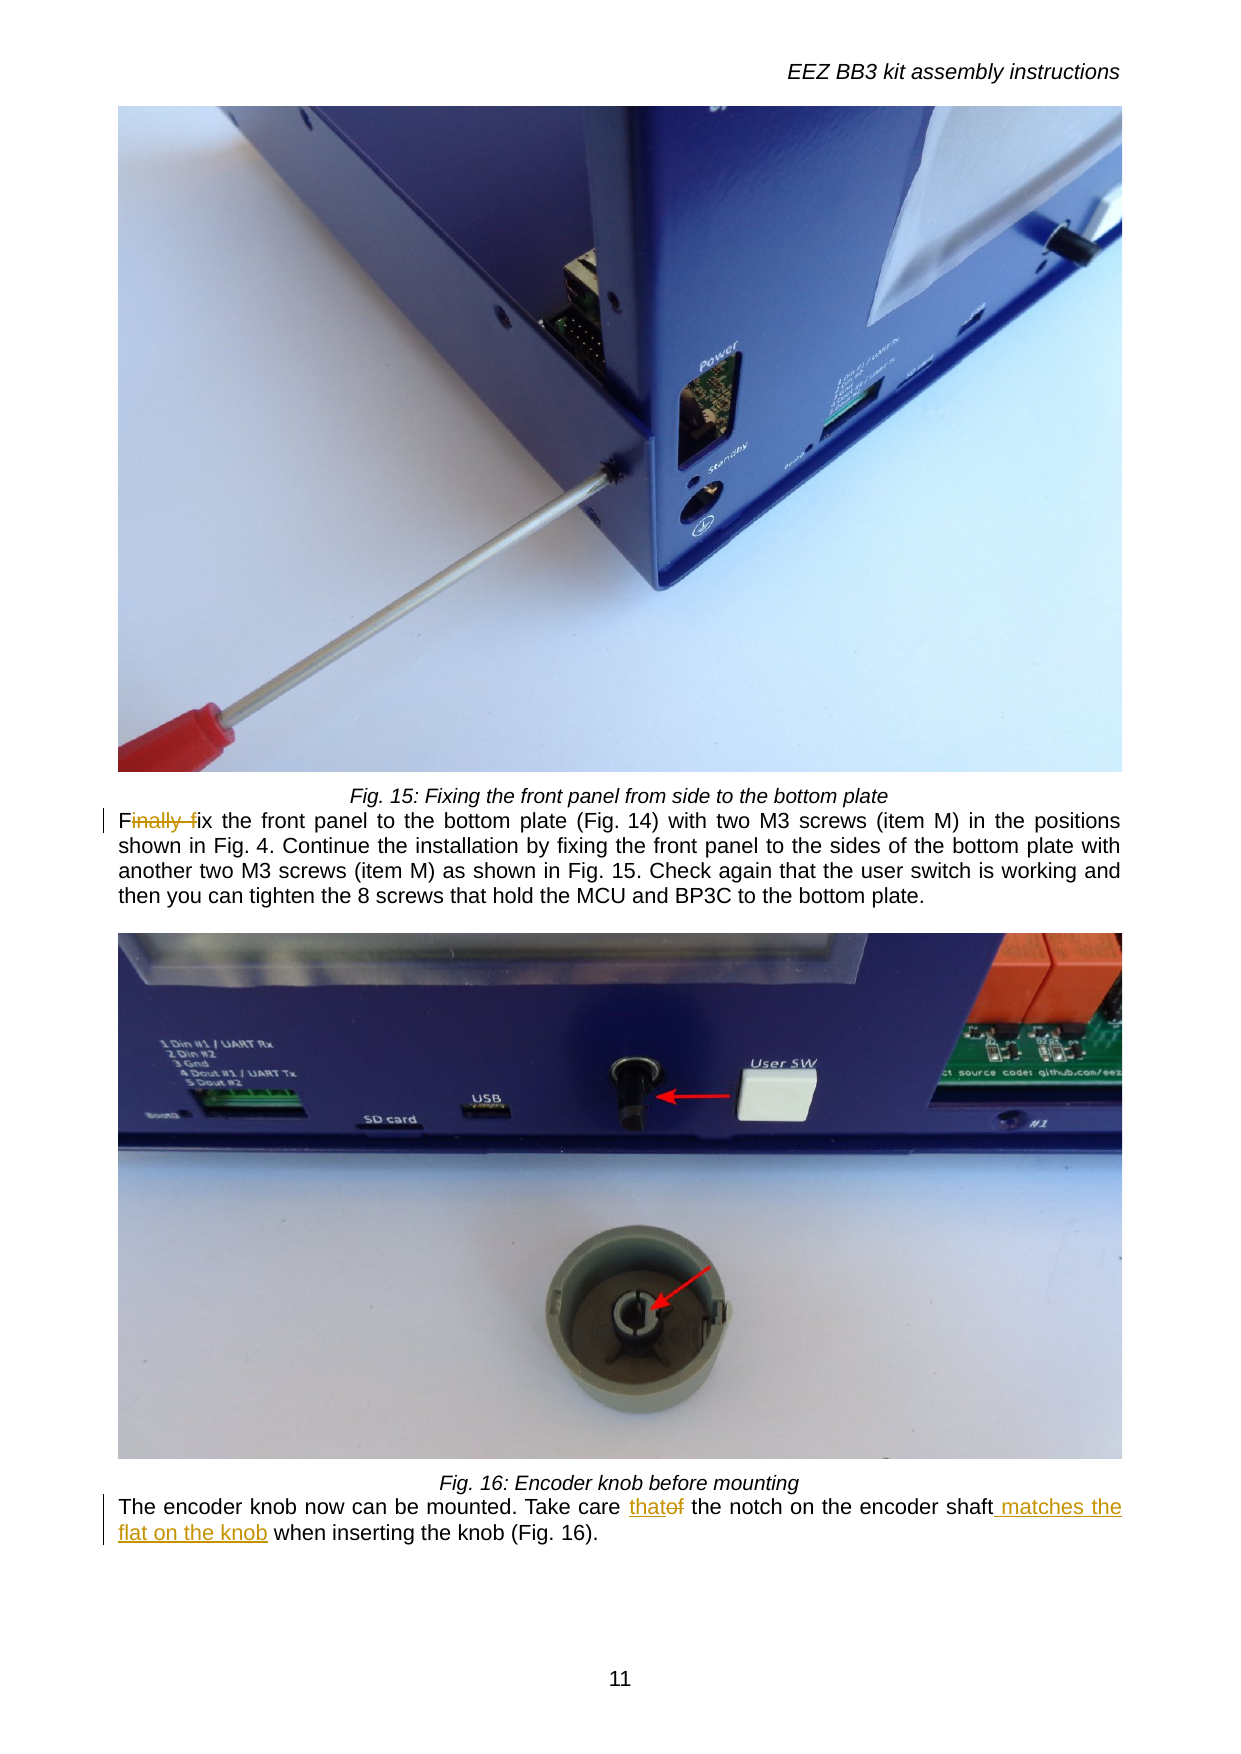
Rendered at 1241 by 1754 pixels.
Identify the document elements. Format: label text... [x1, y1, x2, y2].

text Fig. 16: Encoder knob before mounting [118, 1459, 1122, 1494]
text Fix the front panel to the bottom plate (Fig. 14) with two M3 screws (item M) in the positions shown in Fig. 4. Continue the installation by fixing the front panel to the sides of the bottom plate with another two M3 screws (item M) as shown in Fig. 15. Check again that the user switch is working and then you can tighten the 8 screws that hold the MCU and BP3C to the bottom plate. [118, 808, 1122, 909]
picture [118, 106, 1123, 772]
text Fig. 15: Fixing the front panel from side to the bottom plate [118, 772, 1122, 808]
text The encoder knob now can be mounted. Take care that the notch on the encoder shaft matches the flat on the knob when inserting the knob (Fig. 16). [118, 1494, 1122, 1545]
picture [118, 933, 1123, 1459]
